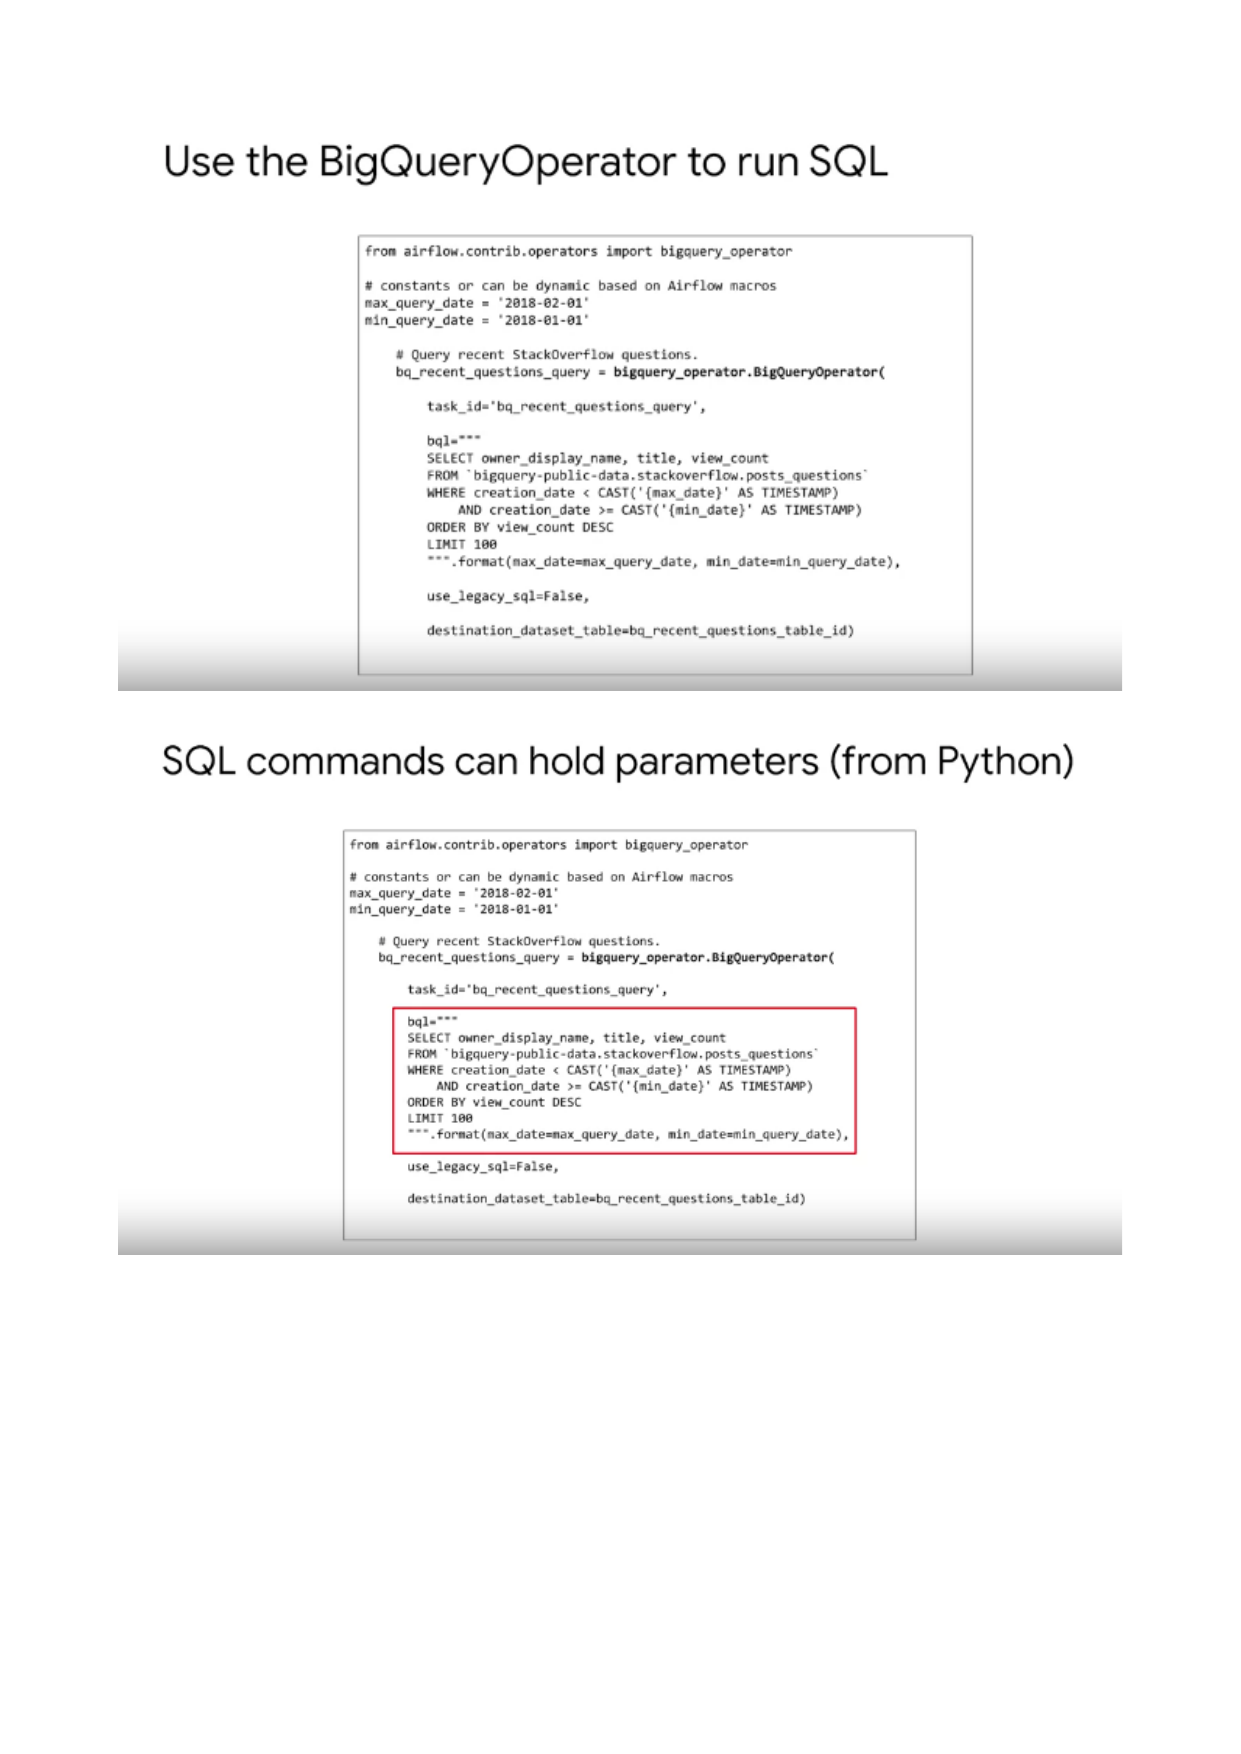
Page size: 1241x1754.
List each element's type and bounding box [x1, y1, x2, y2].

picture [118, 118, 1123, 691]
picture [118, 719, 1123, 1255]
